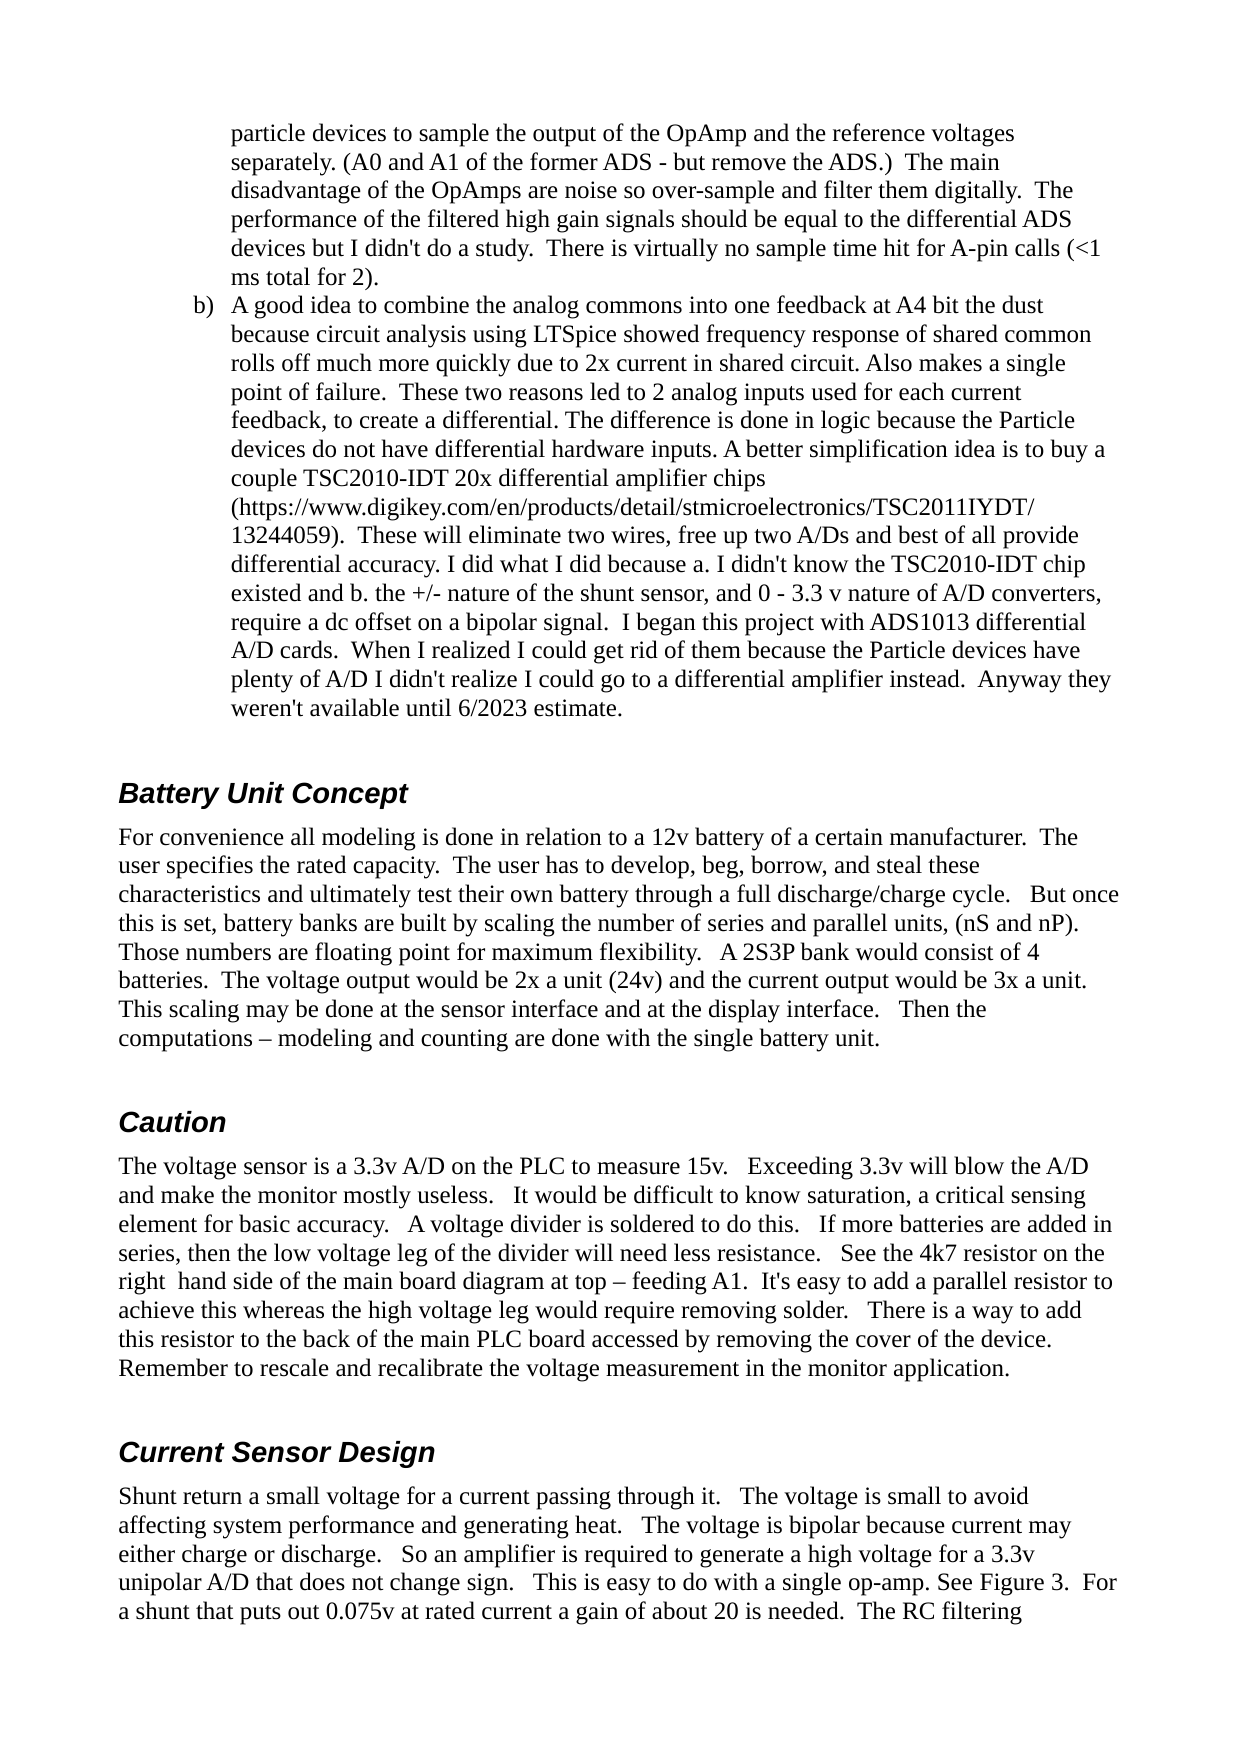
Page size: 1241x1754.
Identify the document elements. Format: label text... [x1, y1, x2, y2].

subtitle Current Sensor Design [118, 1435, 1122, 1469]
text Shunt return a small voltage for a current passing through it. The voltage is small to avoid affecting system performance and generating heat. The voltage is bipolar because current may either charge or discharge. So an amplifier is required to generate a high voltage for a 3.3v unipolar A/D that does not change sign. This is easy to do with a single op-amp. See Figure 3. For a shunt that puts out 0.075v at rated current a gain of about 20 is needed. The RC filtering [118, 1481, 1122, 1625]
list particle devices to sample the output of the OpAmp and the reference voltages separately. (A0 and A1 of the former ADS - but remove the ADS.) The main disadvantage of the OpAmps are noise so over-sample and filter them digitally. The performance of the filtered high gain signals should be equal to the differential ADS devices but I didn't do a study. There is virtually no sample time hit for A-pin calls (<1 ms total for 2). [193, 118, 1122, 291]
list A good idea to combine the analog commons into one feedback at A4 bit the dust because circuit analysis using LTSpice showed frequency response of shared common rolls off much more quickly due to 2x current in shared circuit. Also makes a single point of failure. These two reasons led to 2 analog inputs used for each current feedback, to create a differential. The difference is done in logic because the Particle devices do not have differential hardware inputs. A better simplification idea is to buy a couple TSC2010-IDT 20x differential amplifier chips (https://www.digikey.com/en/products/detail/stmicroelectronics/TSC2011IYDT/13244059). These will eliminate two wires, free up two A/Ds and best of all provide differential accuracy. I did what I did because a. I didn't know the TSC2010-IDT chip existed and b. the +/- nature of the shunt sensor, and 0 - 3.3 v nature of A/D converters, require a dc offset on a bipolar signal. I began this project with ADS1013 differential A/D cards. When I realized I could get rid of them because the Particle devices have plenty of A/D I didn't realize I could go to a differential amplifier instead. Anyway they weren't available until 6/2023 estimate. [193, 291, 1122, 722]
subtitle Battery Unit Concept [118, 776, 1122, 809]
text For convenience all modeling is done in relation to a 12v battery of a certain manufacturer. The user specifies the rated capacity. The user has to develop, beg, borrow, and steal these characteristics and ultimately test their own battery through a full discharge/charge cycle. But once this is set, battery banks are built by scaling the number of series and parallel units, (nS and nP). Those numbers are floating point for maximum flexibility. A 2S3P bank would consist of 4 batteries. The voltage output would be 2x a unit (24v) and the current output would be 3x a unit. This scaling may be done at the sensor interface and at the display interface. Then the computations – modeling and counting are done with the single battery unit. [118, 822, 1122, 1052]
subtitle Caution [118, 1105, 1122, 1139]
text The voltage sensor is a 3.3v A/D on the PLC to measure 15v. Exceeding 3.3v will blow the A/D and make the monitor mostly useless. It would be difficult to know saturation, a critical sensing element for basic accuracy. A voltage divider is soldered to do this. If more batteries are added in series, then the low voltage leg of the divider will need less resistance. See the 4k7 resistor on the right hand side of the main board diagram at top – feeding A1. It's easy to add a parallel resistor to achieve this whereas the high voltage leg would require removing solder. There is a way to add this resistor to the back of the main PLC board accessed by removing the cover of the device. Remember to rescale and recalibrate the voltage measurement in the monitor application. [118, 1151, 1122, 1381]
